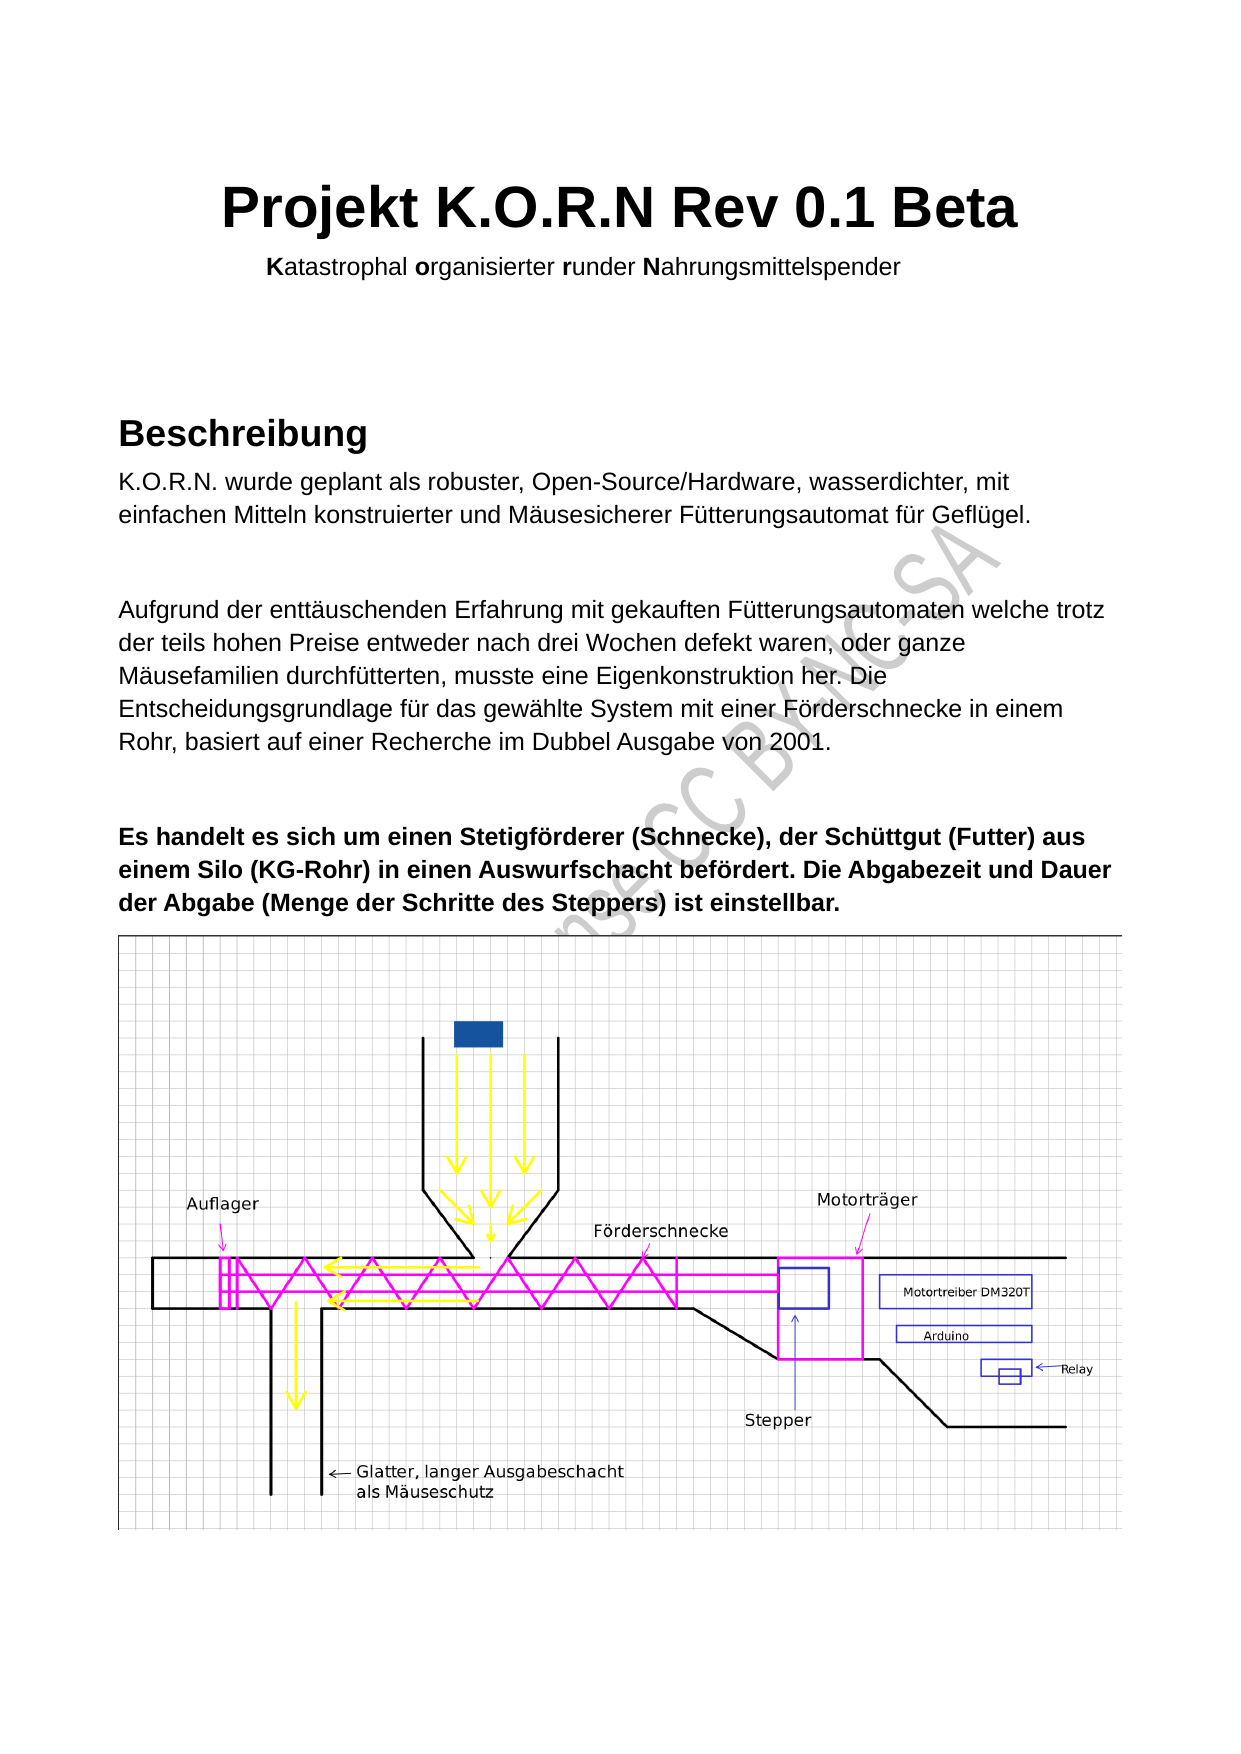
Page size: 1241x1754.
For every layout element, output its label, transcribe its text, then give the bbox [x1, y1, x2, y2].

title Projekt K.O.R.N Rev 0.1 Beta [118, 173, 1122, 240]
text K.O.R.N. wurde geplant als robuster, Open-Source/Hardware, wasserdichter, mit einfachen Mitteln konstruierter und Mäusesicherer Fütterungsautomat für Geflügel. [118, 467, 1122, 528]
text Es handelt es sich um einen Stetigförderer (Schnecke), der Schüttgut (Futter) aus einem Silo (KG-Rohr) in einen Auswurfschacht befördert. Die Abgabezeit und Dauer der Abgabe (Menge der Schritte des Steppers) ist einstellbar. [118, 822, 1122, 917]
picture [118, 935, 1123, 1530]
subtitle Beschreibung [118, 411, 1122, 454]
text Katastrophal organisierter runder Nahrungsmittelspender [118, 252, 1122, 281]
text Aufgrund der enttäuschenden Erfahrung mit gekauften Fütterungsautomaten welche trotz der teils hohen Preise entweder nach drei Wochen defekt waren, oder ganze Mäusefamilien durchfütterten, musste eine Eigenkonstruktion her. Die Entscheidungsgrundlage für das gewählte System mit einer Förderschnecke in einem Rohr, basiert auf einer Recherche im Dubbel Ausgabe von 2001. [118, 595, 1122, 756]
